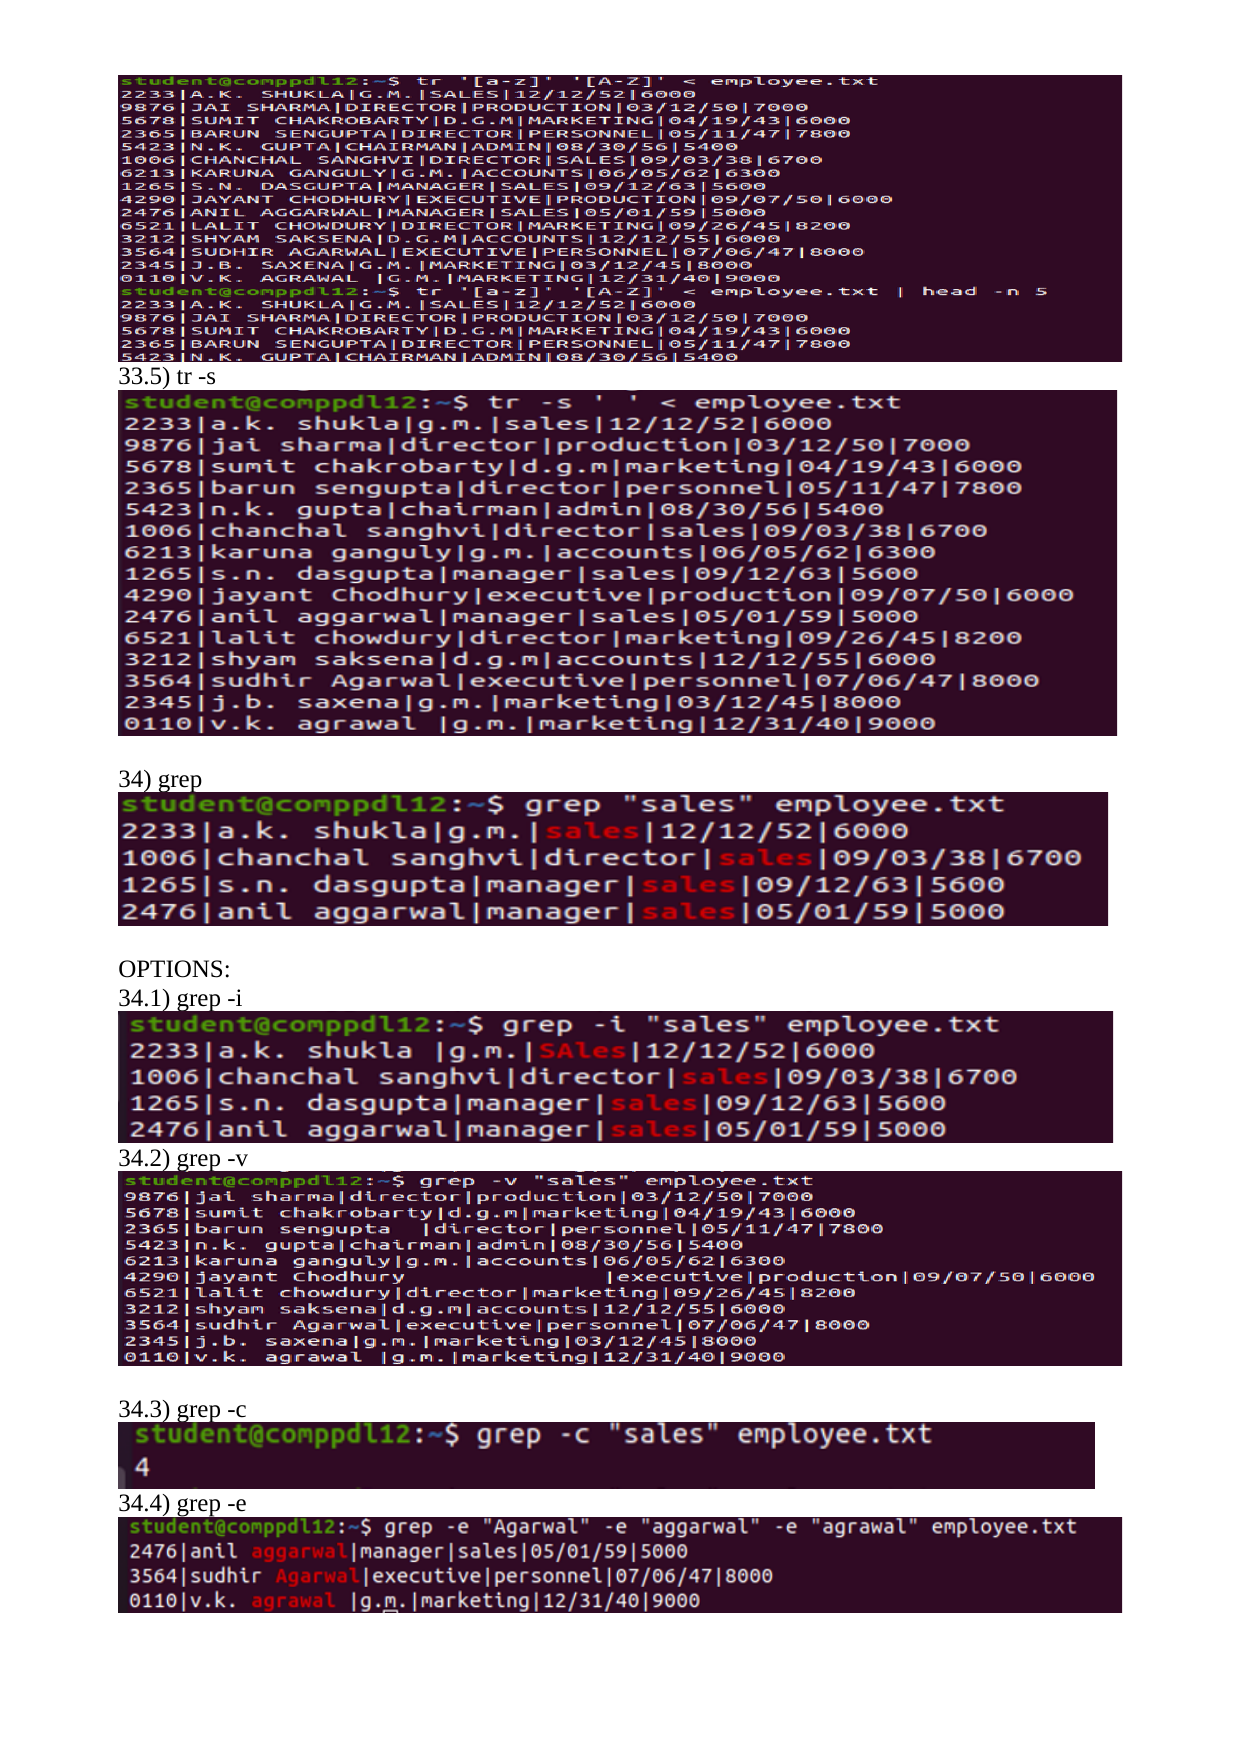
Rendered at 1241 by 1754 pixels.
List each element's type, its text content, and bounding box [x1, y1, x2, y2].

text 33.5) tr -s [118, 362, 1122, 390]
text 34.2) grep -v [118, 1143, 1122, 1171]
text 34.3) grep -c [118, 1394, 1122, 1423]
text OPTIONS: [118, 954, 1122, 983]
text 34.4) grep -e [118, 1488, 1122, 1517]
text 34.1) grep -i [118, 983, 1122, 1011]
text 34) grep [118, 764, 1122, 793]
